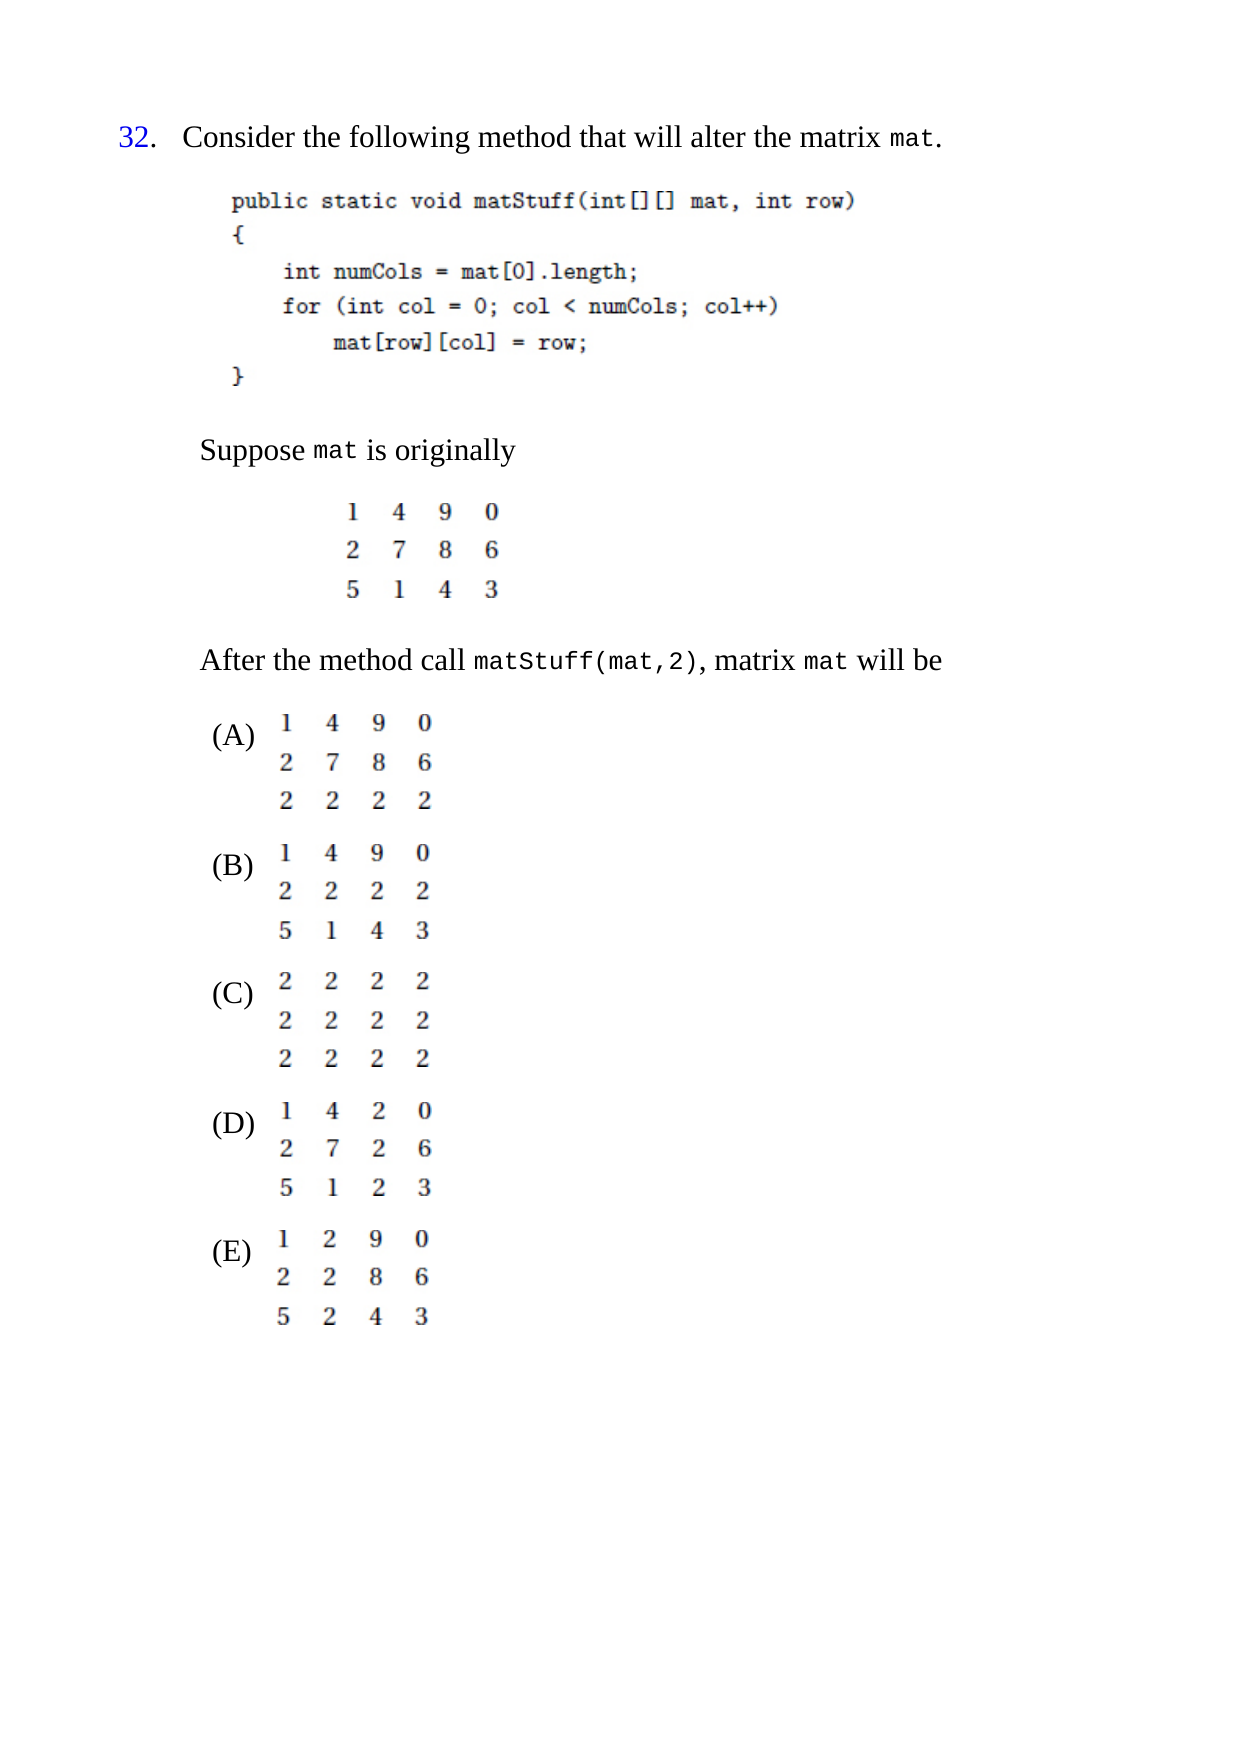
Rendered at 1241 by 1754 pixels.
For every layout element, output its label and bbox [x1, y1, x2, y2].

picture [231, 191, 855, 386]
picture [346, 503, 499, 598]
picture [276, 1230, 429, 1325]
picture [278, 972, 430, 1067]
picture [279, 714, 432, 809]
picture [279, 1102, 432, 1196]
picture [278, 844, 430, 939]
